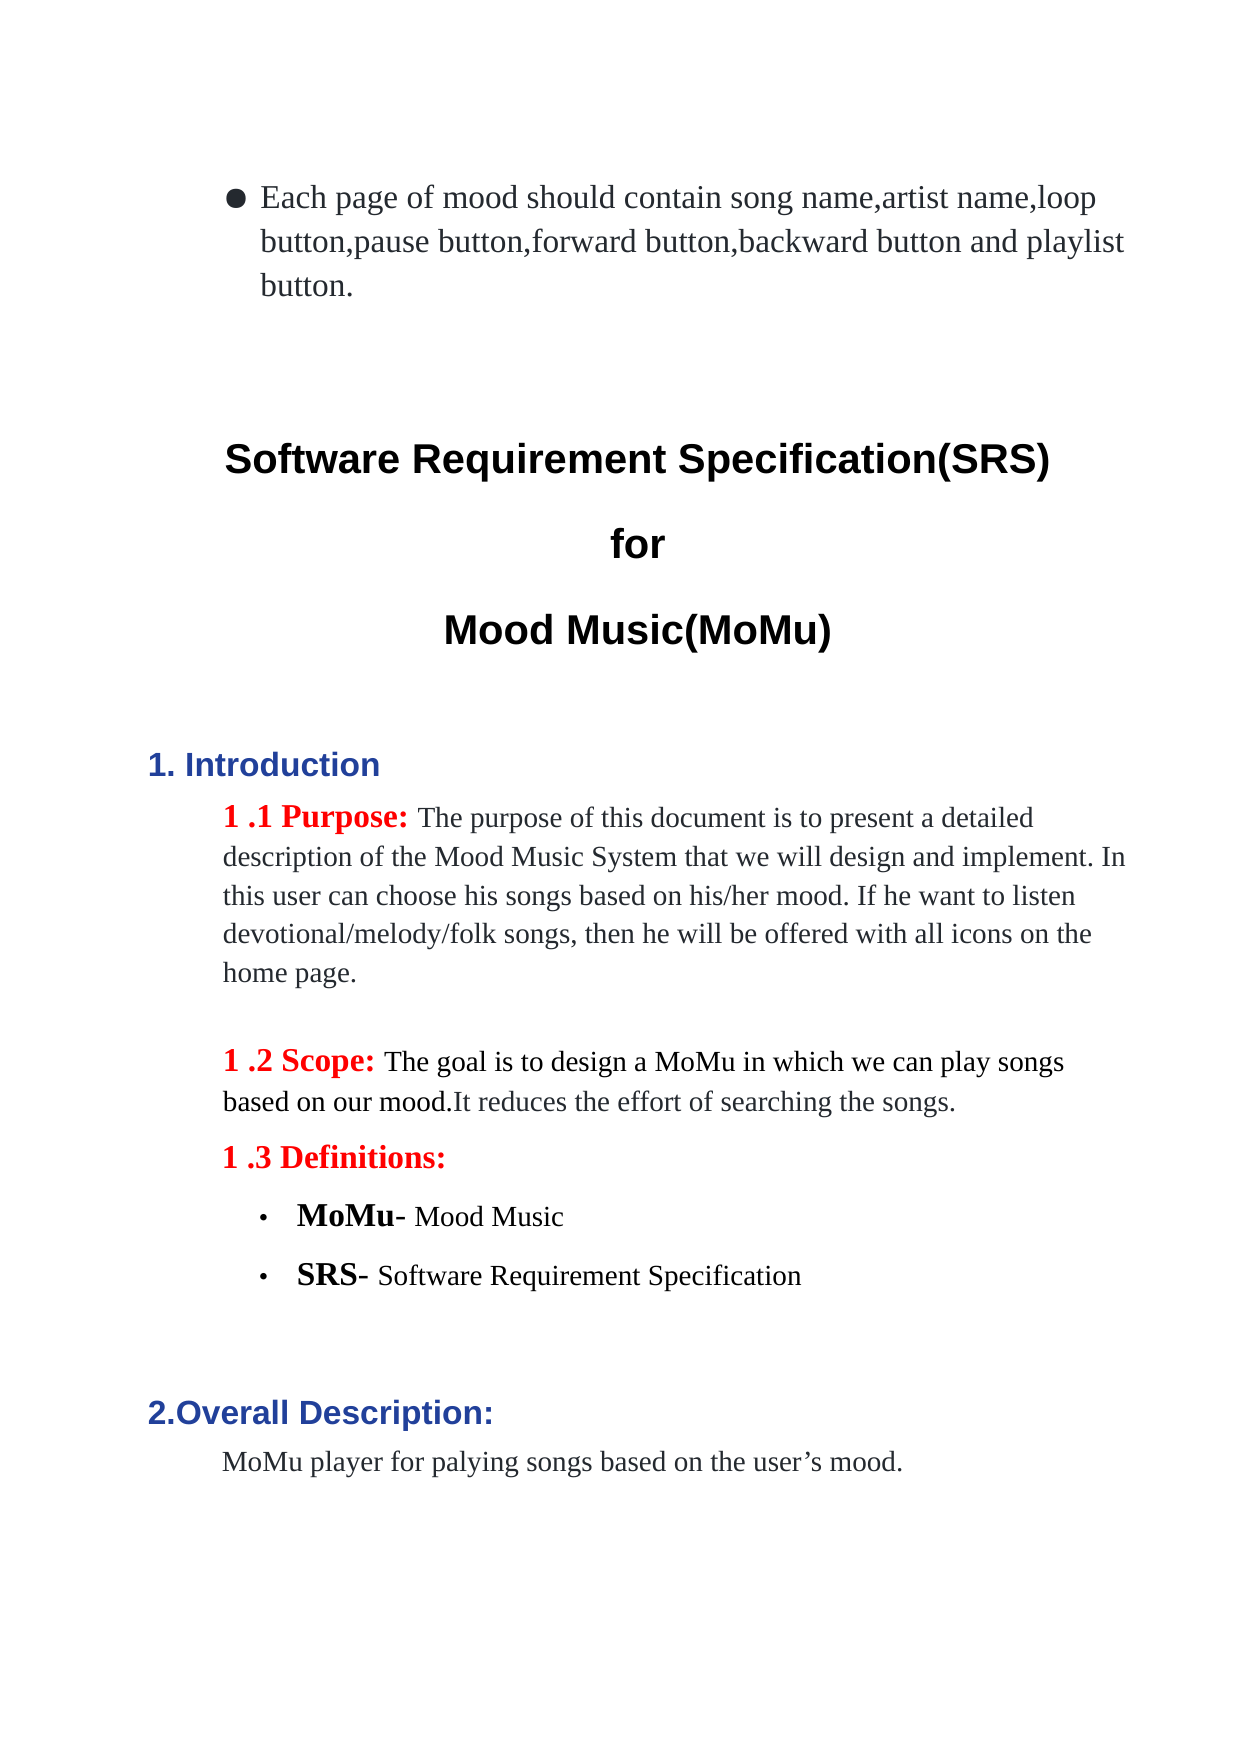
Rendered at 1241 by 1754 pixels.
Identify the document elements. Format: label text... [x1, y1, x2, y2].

subtitle Mood Music(MoMu) [148, 605, 1128, 653]
list SRS- Software Requirement Specification [259, 1254, 1128, 1293]
list 1 .2 Scope: The goal is to design a MoMu in which we can play songs based on our mood.It reduces the effort of searching the songs. [185, 1041, 1128, 1117]
subtitle 2.Overall Description: [148, 1392, 1128, 1431]
list Each page of mood should contain song name,artist name,loop button,pause button,forward button,backward button and playlist button. [223, 177, 1128, 304]
text 1 .3 Definitions: [148, 1137, 1128, 1175]
subtitle for [148, 520, 1128, 568]
list 1 .1 Purpose: The purpose of this document is to present a detailed description of the Mood Music System that we will design and implement. In this user can choose his songs based on his/her mood. If he want to listen devotional/melody/folk songs, then he will be offered with all icons on the home page. [185, 796, 1128, 1022]
list MoMu- Mood Music [259, 1196, 1128, 1234]
text MoMu player for palying songs based on the user’s mood. [148, 1444, 1128, 1477]
subtitle 1. Introduction [148, 745, 1128, 784]
subtitle Software Requirement Specification(SRS) [148, 434, 1128, 482]
